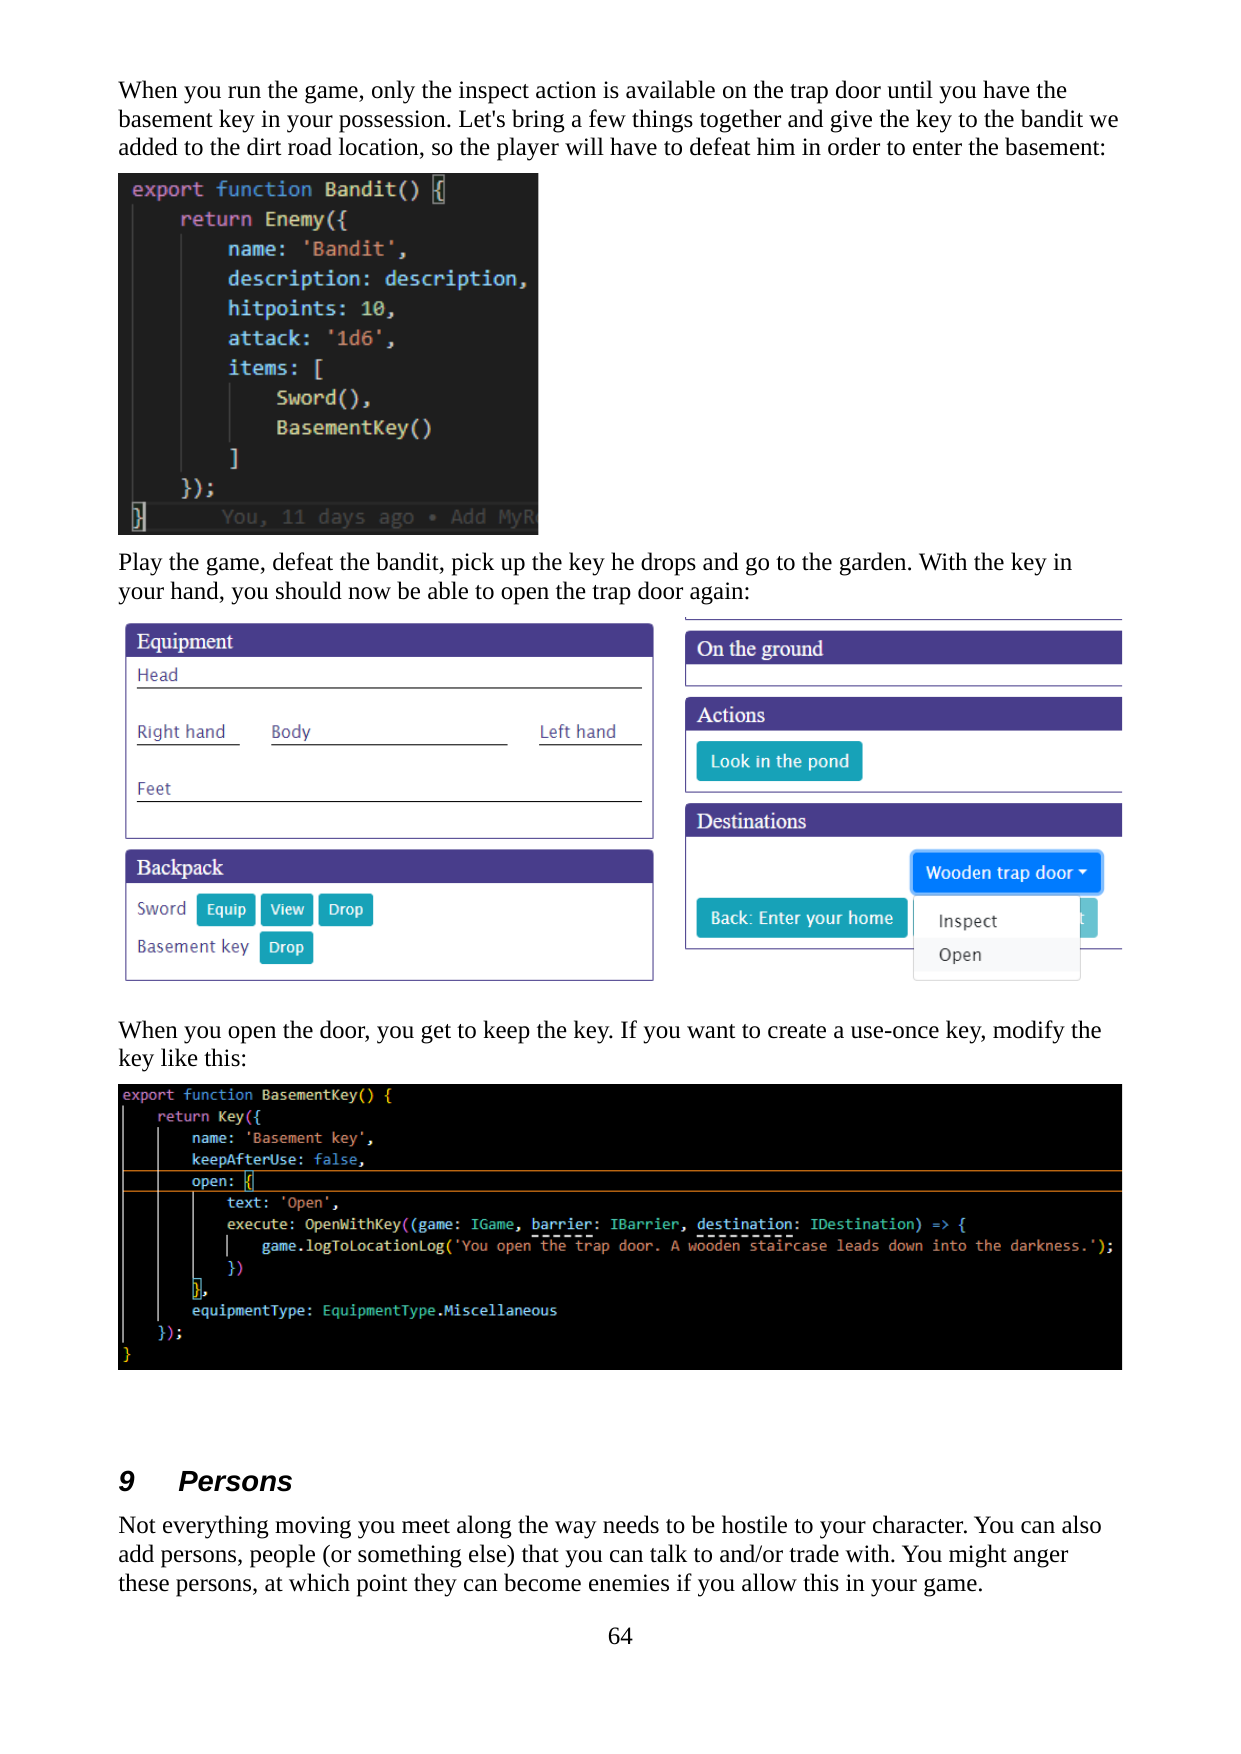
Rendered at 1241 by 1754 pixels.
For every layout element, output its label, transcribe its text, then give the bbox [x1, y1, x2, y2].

text Play the game, defeat the bandit, pick up the key he drops and go to the garden. With the key in your hand, you should now be able to open the trap door again: [118, 547, 1122, 605]
text When you run the game, only the inspect action is available on the trap door until you have the basement key in your possession. Let's bring a few things together and give the key to the bandit we added to the dirt road location, so the player will have to defeat him in order to enter the basement: [118, 75, 1122, 161]
subtitle Persons [118, 1464, 1122, 1498]
text When you open the door, you get to keep the key. If you want to create a use-once key, modify the key like this: [118, 1015, 1122, 1072]
text Not everything moving you meet along the way needs to be hostile to your character. You can also add persons, people (or something else) that you can talk to and/or trade with. You might anger these persons, at which point they can become enemies if you allow this in your game. [118, 1510, 1122, 1597]
